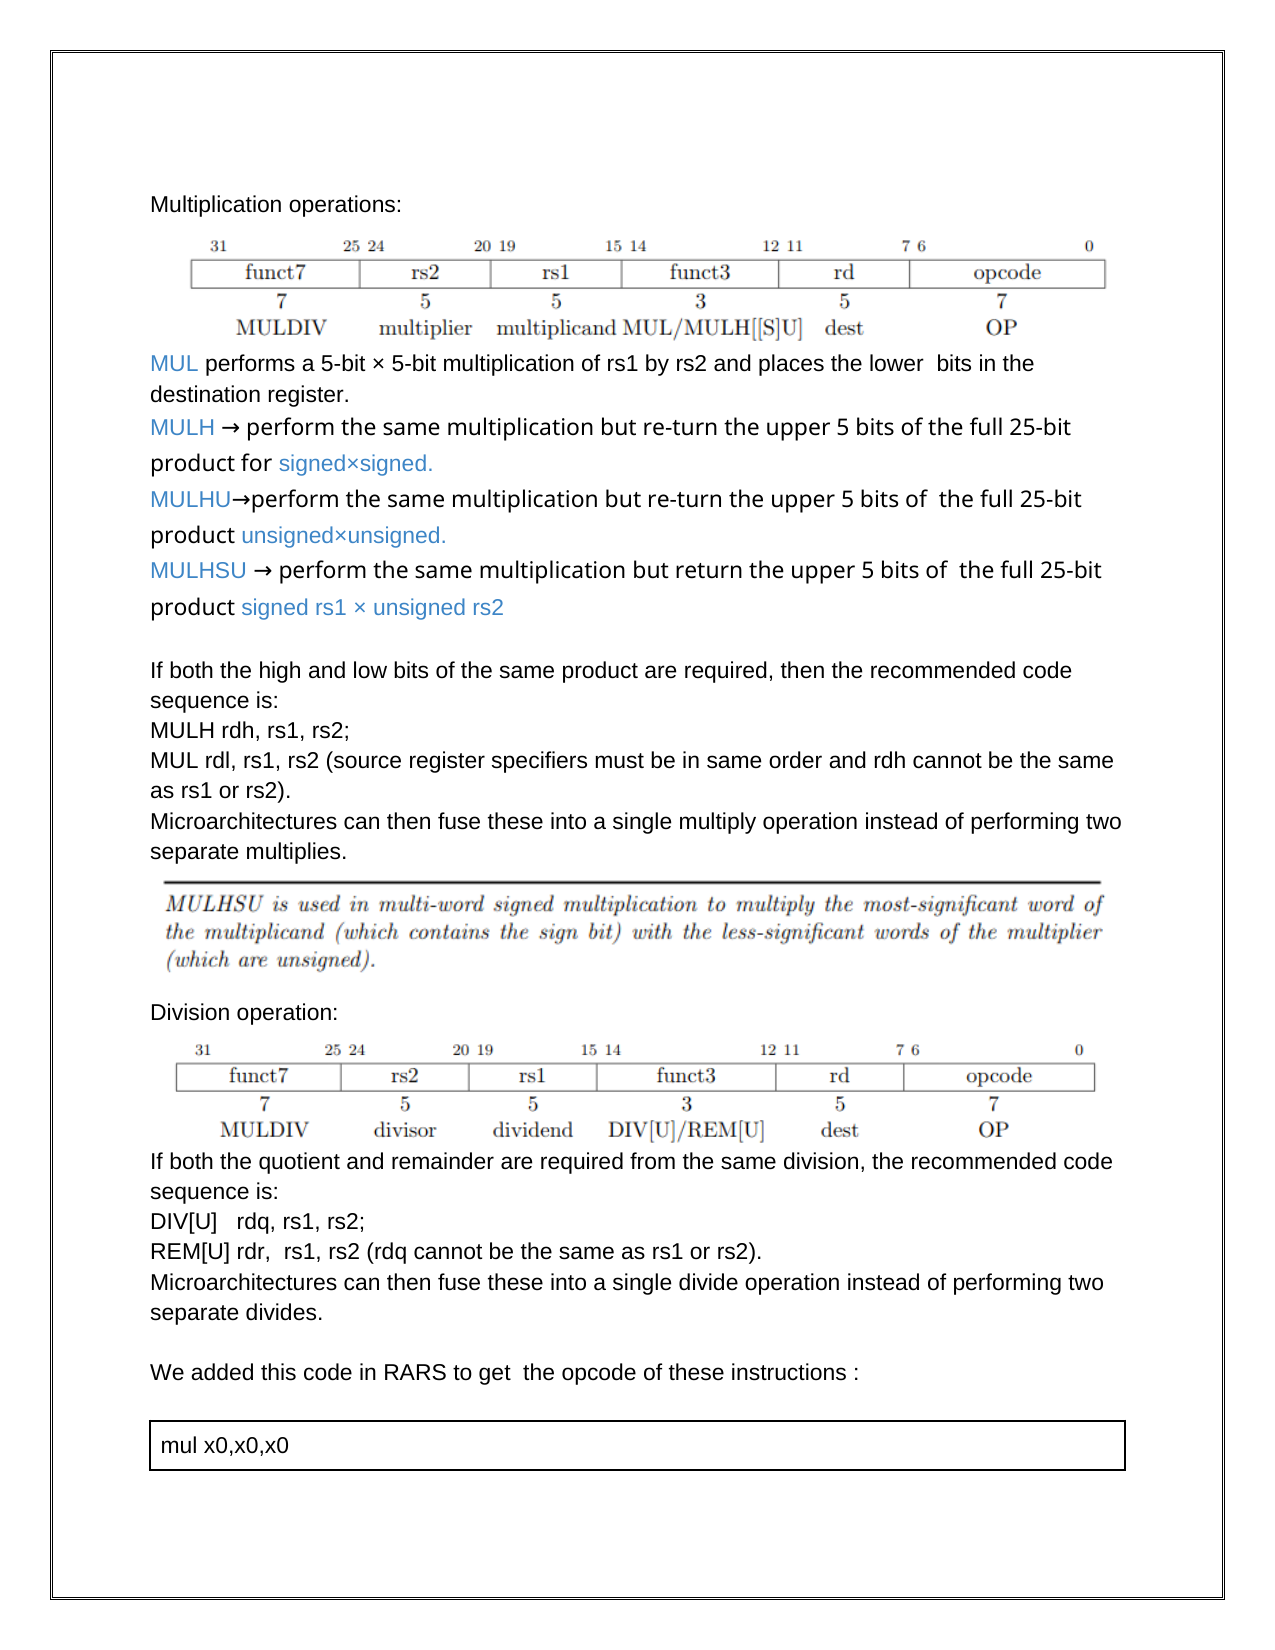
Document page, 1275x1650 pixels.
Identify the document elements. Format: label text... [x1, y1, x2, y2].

picture [150, 1029, 1125, 1144]
text If both the high and low bits of the same product are required, then the recommended code sequence is: [150, 657, 1125, 713]
text If both the quotient and remainder are required from the same division, the recommended code sequence is: [150, 1148, 1125, 1204]
text MULH → perform the same multiplication but re-turn the upper 5 bits of the full 25-bit product for signed×signed. [150, 411, 1125, 478]
text Multiplication operations: [150, 191, 1125, 218]
picture [150, 868, 1125, 996]
table_header mul x0,x0,x0 [151, 1422, 1124, 1469]
text Microarchitectures can then fuse these into a single divide operation instead of performing two separate divides. [150, 1268, 1125, 1325]
text MULHSU → perform the same multiplication but return the upper 5 bits of the full 25-bit product signed rs1 × unsigned rs2 [150, 554, 1125, 622]
text MUL performs a 5-bit × 5-bit multiplication of rs1 by rs2 and places the lower bits in the destination register. [150, 350, 1125, 407]
picture [150, 221, 1125, 347]
text Microarchitectures can then fuse these into a single multiply operation instead of performing two separate multiplies. [150, 808, 1125, 864]
text We added this code in RARS to get the opcode of these instructions : [150, 1359, 1125, 1385]
text MULH rdh, rs1, rs2; [150, 717, 1125, 743]
text MULHU→perform the same multiplication but re-turn the upper 5 bits of the full 25-bit product unsigned×unsigned. [150, 483, 1125, 550]
text DIV[U] rdq, rs1, rs2; [150, 1208, 1125, 1234]
text MUL rdl, rs1, rs2 (source register specifiers must be in same order and rdh cannot be the same as rs1 or rs2). [150, 747, 1125, 804]
text Division operation: [150, 999, 1125, 1025]
text REM[U] rdr, rs1, rs2 (rdq cannot be the same as rs1 or rs2). [150, 1238, 1125, 1264]
